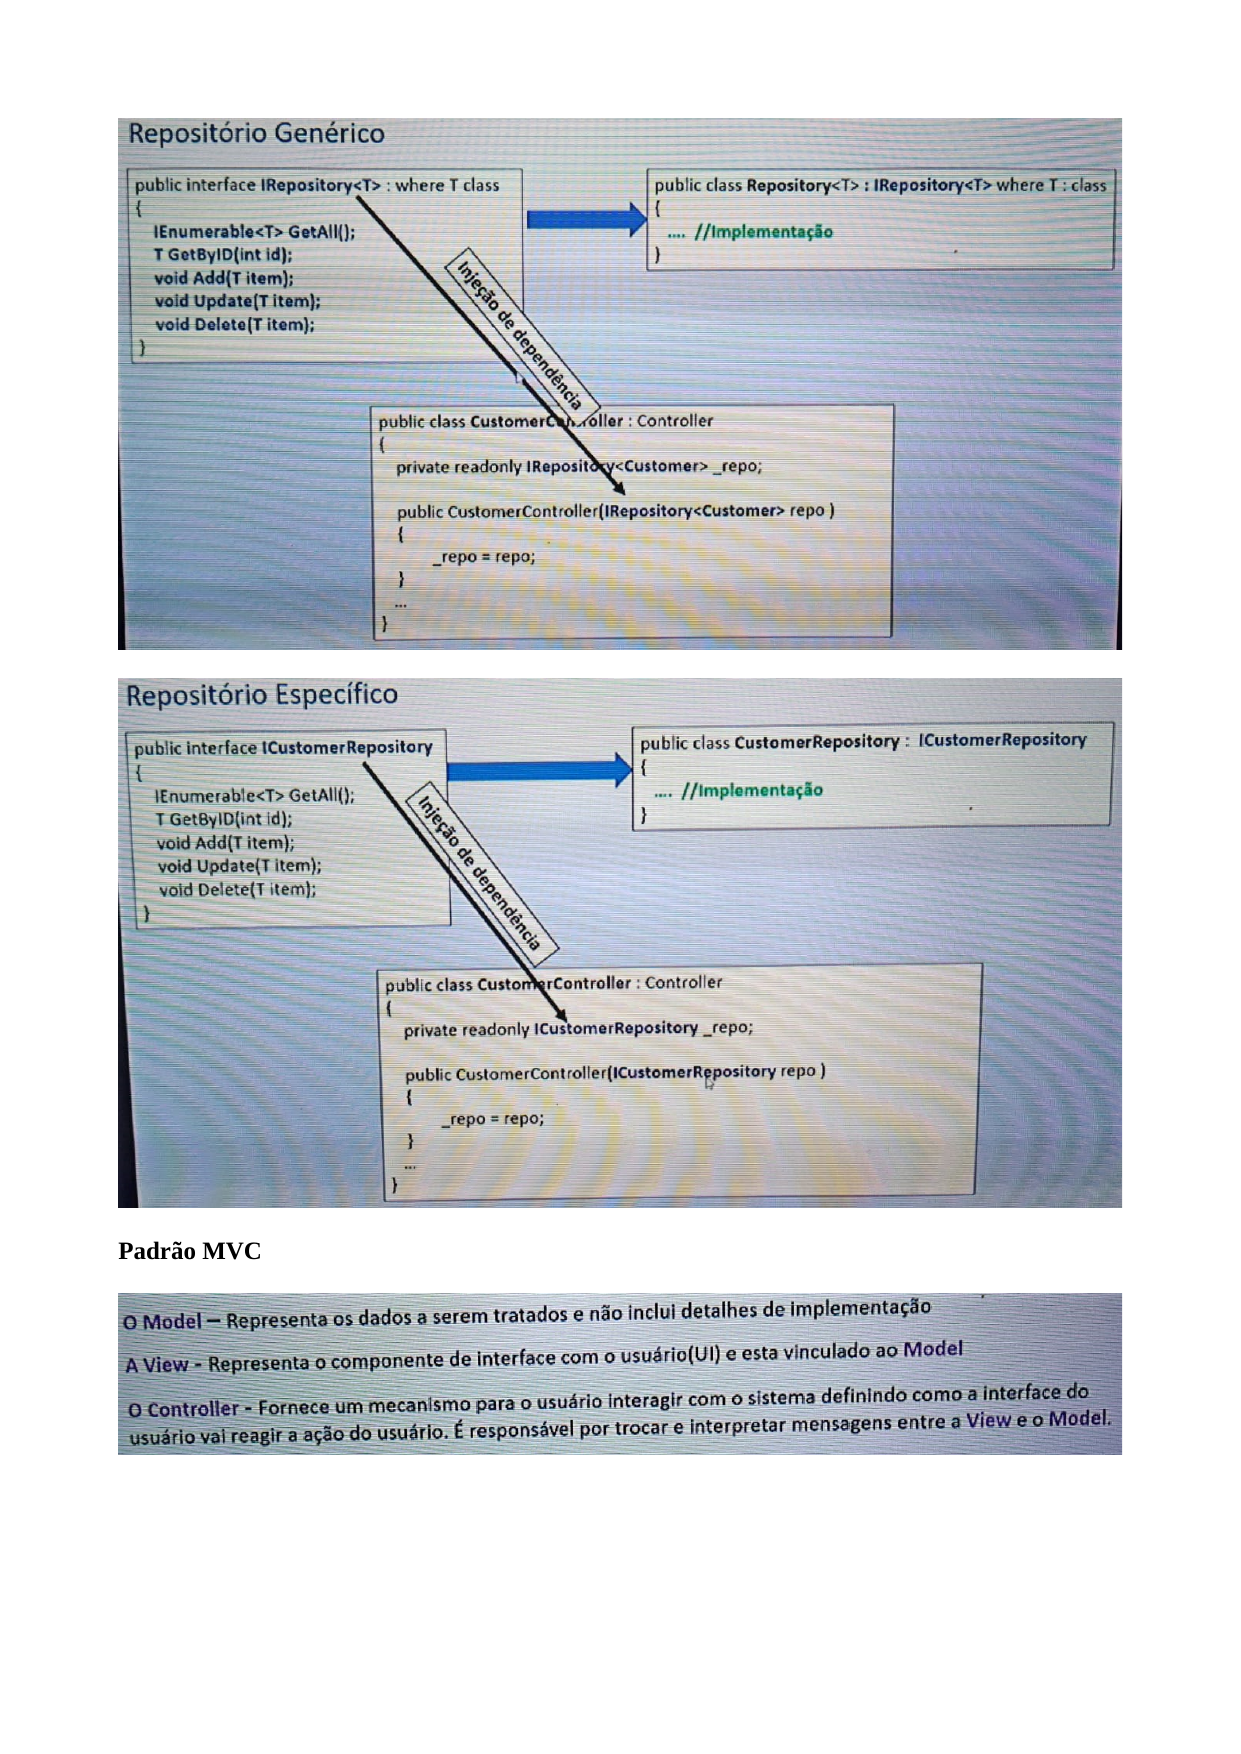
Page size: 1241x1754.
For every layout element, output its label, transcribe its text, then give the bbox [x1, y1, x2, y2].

picture [118, 1293, 1123, 1455]
picture [118, 678, 1123, 1208]
text Padrão MVC [118, 1236, 1122, 1265]
picture [118, 118, 1123, 650]
